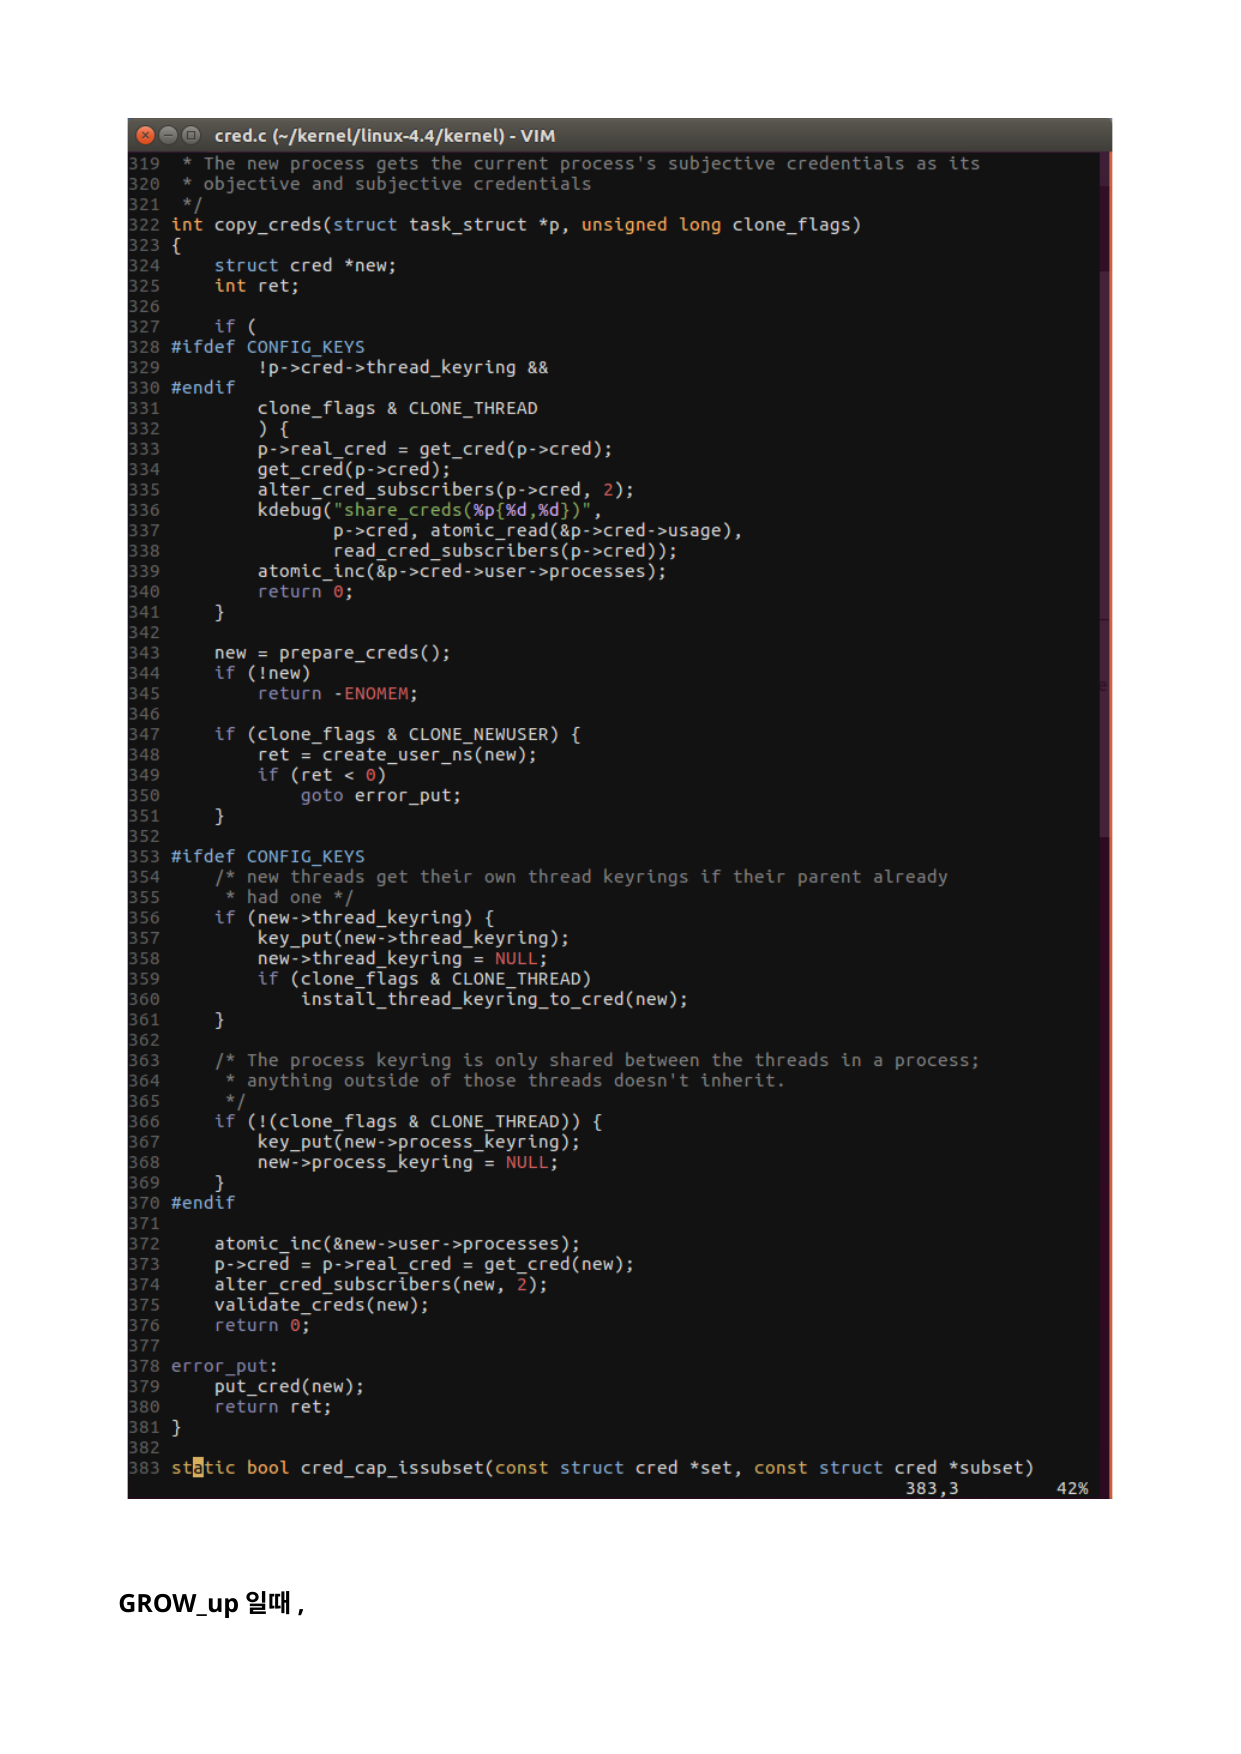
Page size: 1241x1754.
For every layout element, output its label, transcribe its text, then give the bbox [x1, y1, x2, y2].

picture [127, 118, 1113, 1499]
text GROW_up 일때 , [118, 1583, 1122, 1620]
